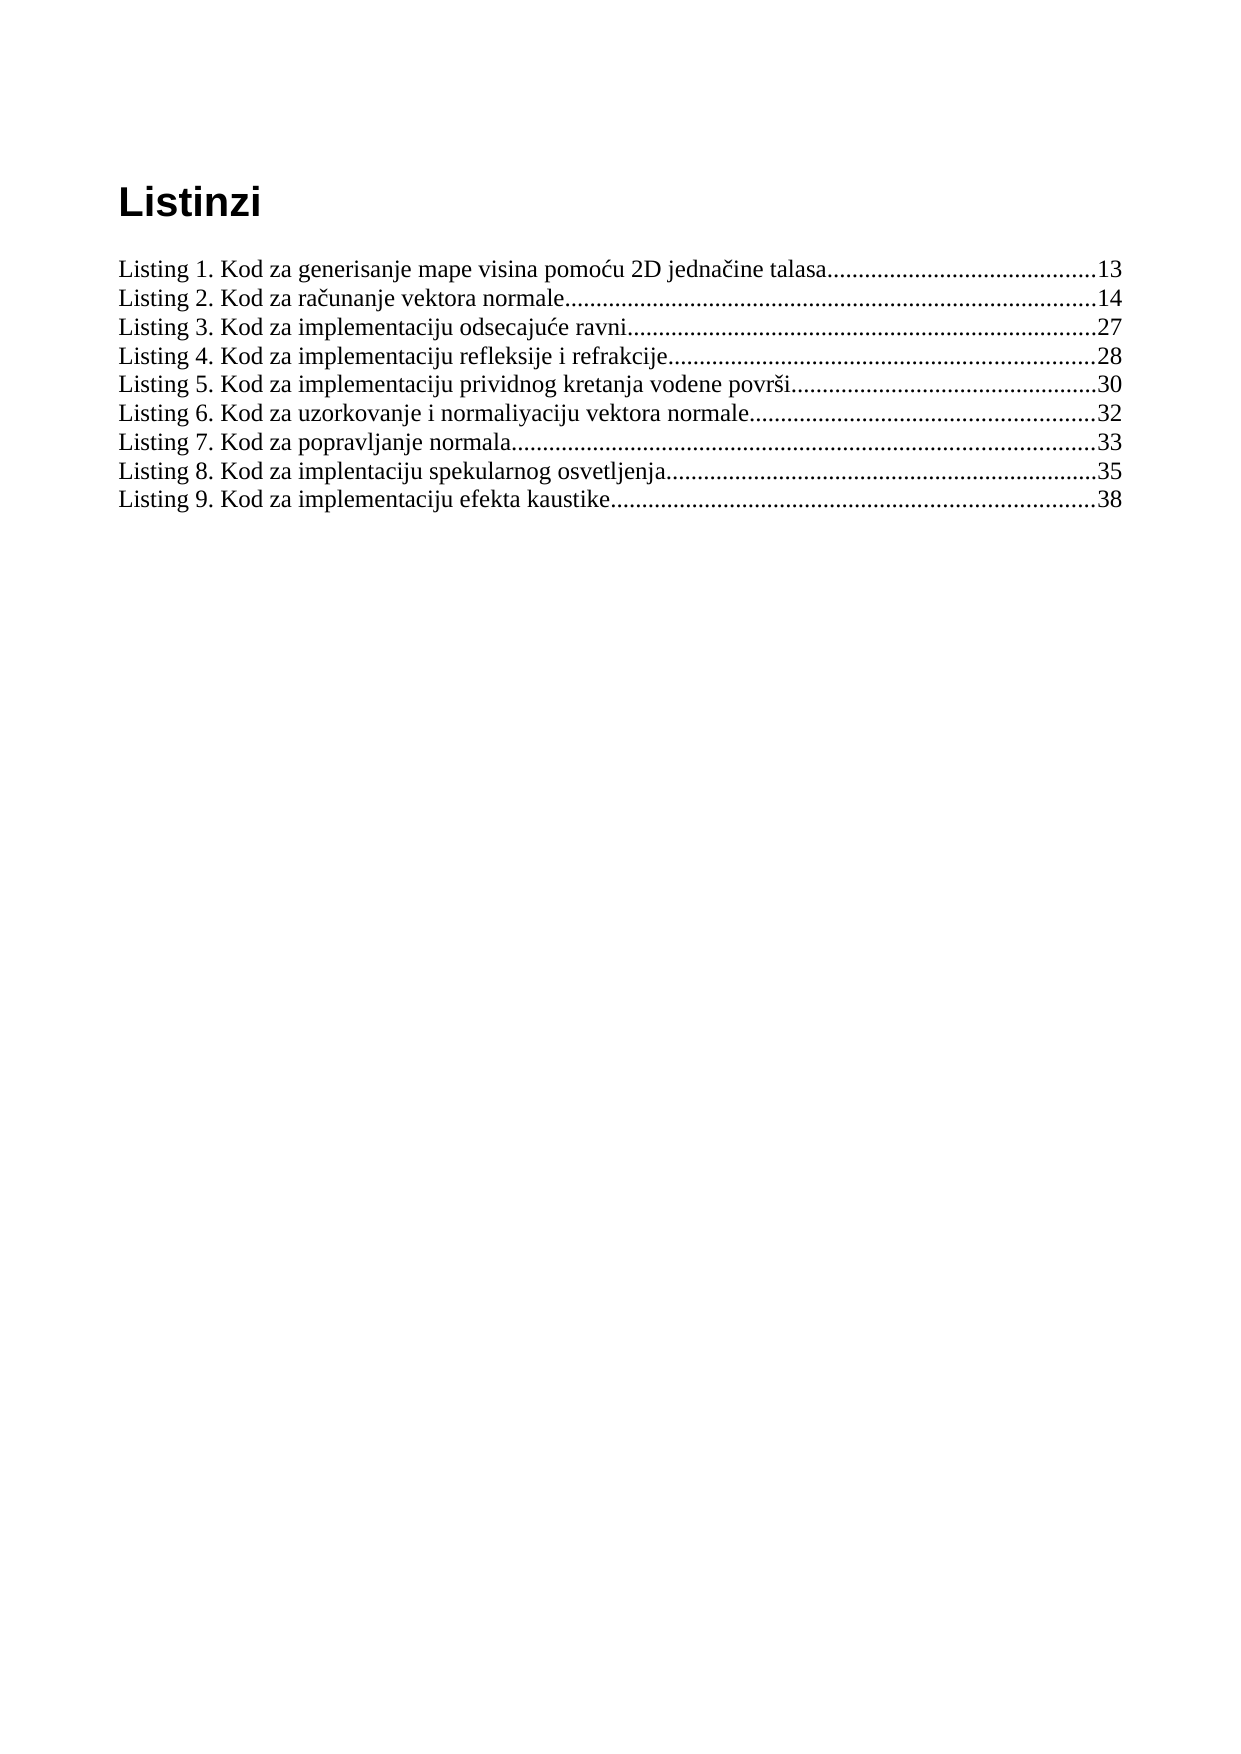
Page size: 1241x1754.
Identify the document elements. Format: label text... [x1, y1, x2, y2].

text Listing 6. Kod za uzorkovanje i normaliyaciju vektora normale 32 [118, 398, 1122, 427]
text Listing 2. Kod za računanje vektora normale 14 [118, 283, 1122, 312]
text Listing 4. Kod za implementaciju refleksije i refrakcije 28 [118, 341, 1122, 369]
text Listing 7. Kod za popravljanje normala 33 [118, 427, 1122, 456]
text Listing 5. Kod za implementaciju prividnog kretanja vodene površi 30 [118, 369, 1122, 398]
text Listing 9. Kod za implementaciju efekta kaustike 38 [118, 484, 1122, 513]
subtitle Listinzi [118, 177, 1122, 225]
text Listing 8. Kod za implentaciju spekularnog osvetljenja 35 [118, 456, 1122, 484]
text Listing 1. Kod za generisanje mape visina pomoću 2D jednačine talasa 13 [118, 254, 1122, 283]
text Listing 3. Kod za implementaciju odsecajuće ravni 27 [118, 312, 1122, 341]
